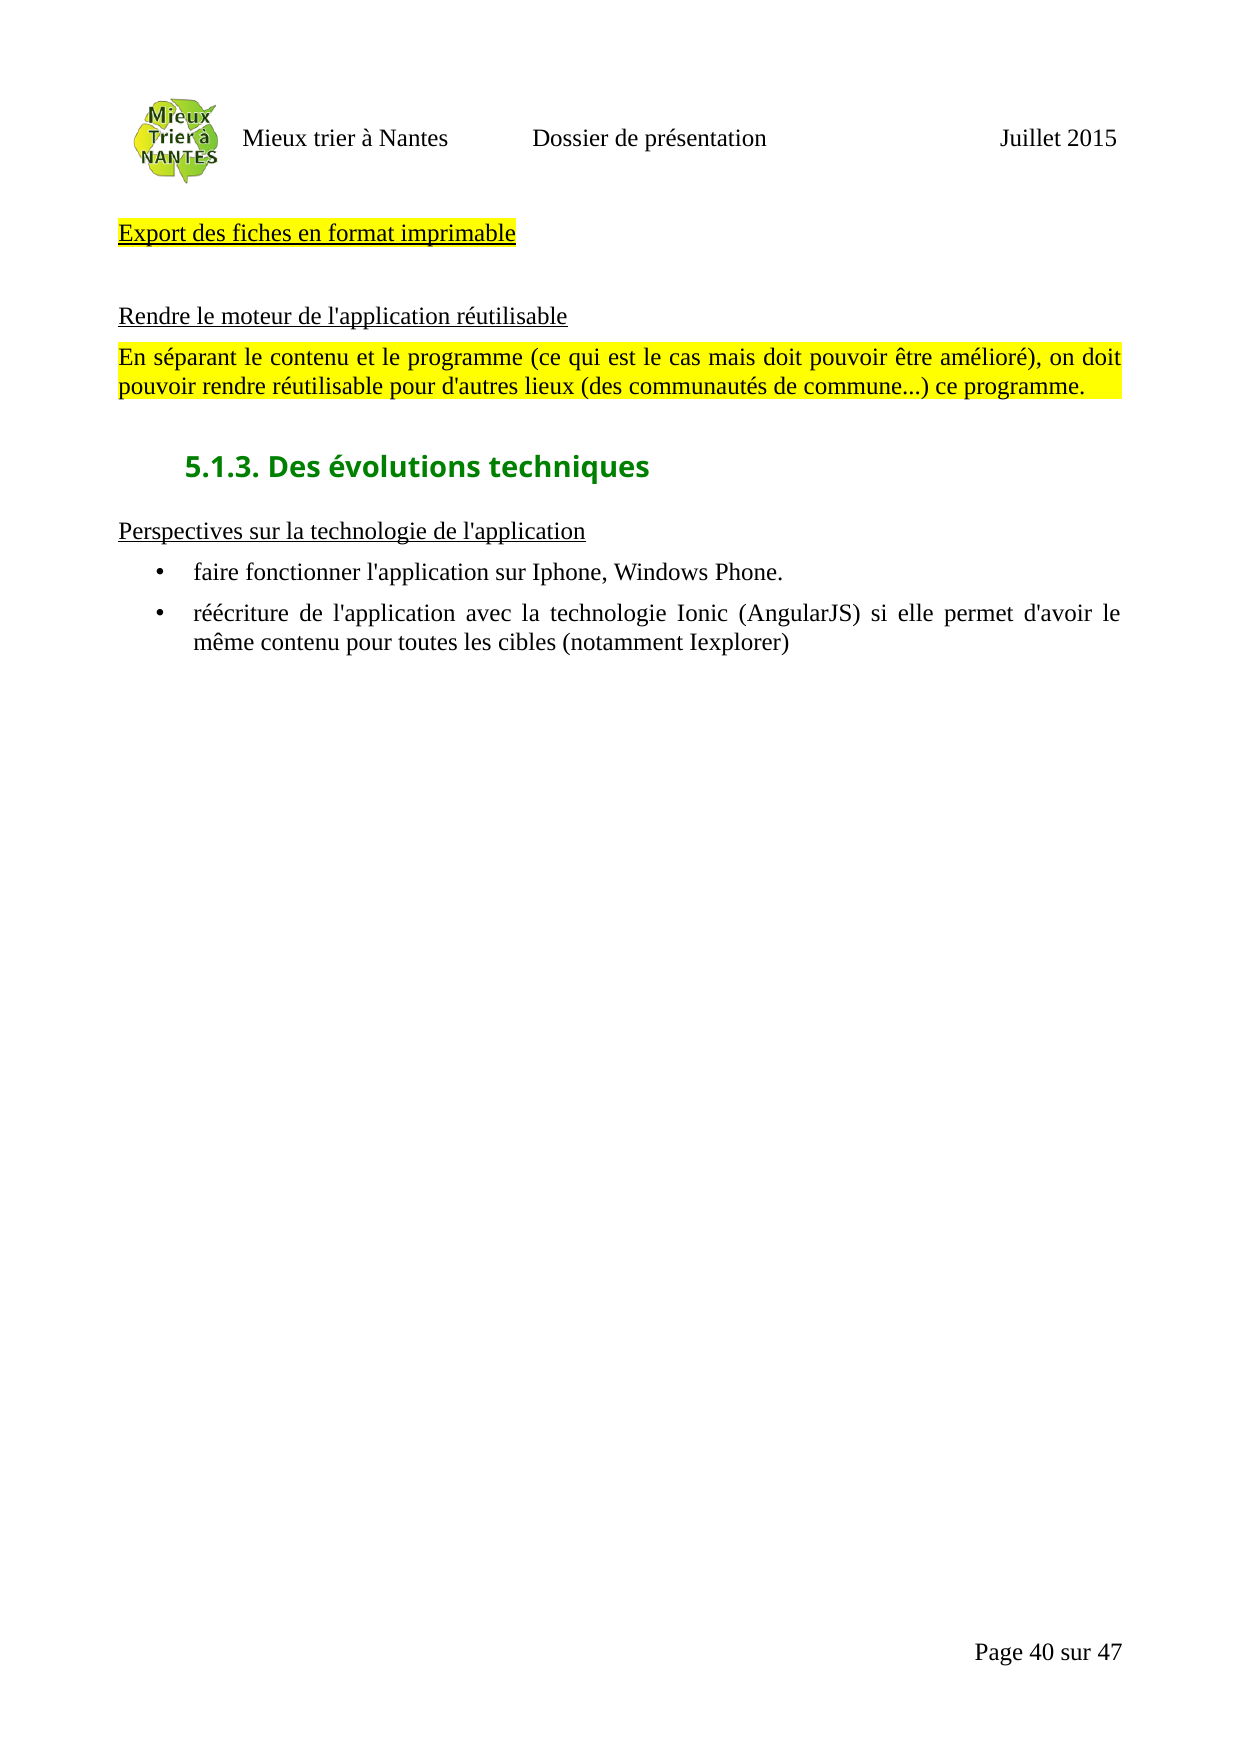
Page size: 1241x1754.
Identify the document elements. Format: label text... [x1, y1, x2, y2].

subtitle Des évolutions techniques [148, 447, 1122, 486]
picture [131, 95, 221, 185]
text Export des fiches en format imprimable [118, 218, 1122, 247]
list réécriture de l'application avec la technologie Ionic (AngularJS) si elle permet d'avoir le même contenu pour toutes les cibles (notamment Iexplorer) [156, 598, 1122, 656]
text En séparant le contenu et le programme (ce qui est le cas mais doit pouvoir être amélioré), on doit pouvoir rendre réutilisable pour d'autres lieux (des communautés de commune...) ce programme. [118, 342, 1122, 399]
list faire fonctionner l'application sur Iphone, Windows Phone. [156, 557, 1122, 586]
text Perspectives sur la technologie de l'application [118, 516, 1122, 545]
text Rendre le moteur de l'application réutilisable [118, 301, 1122, 329]
